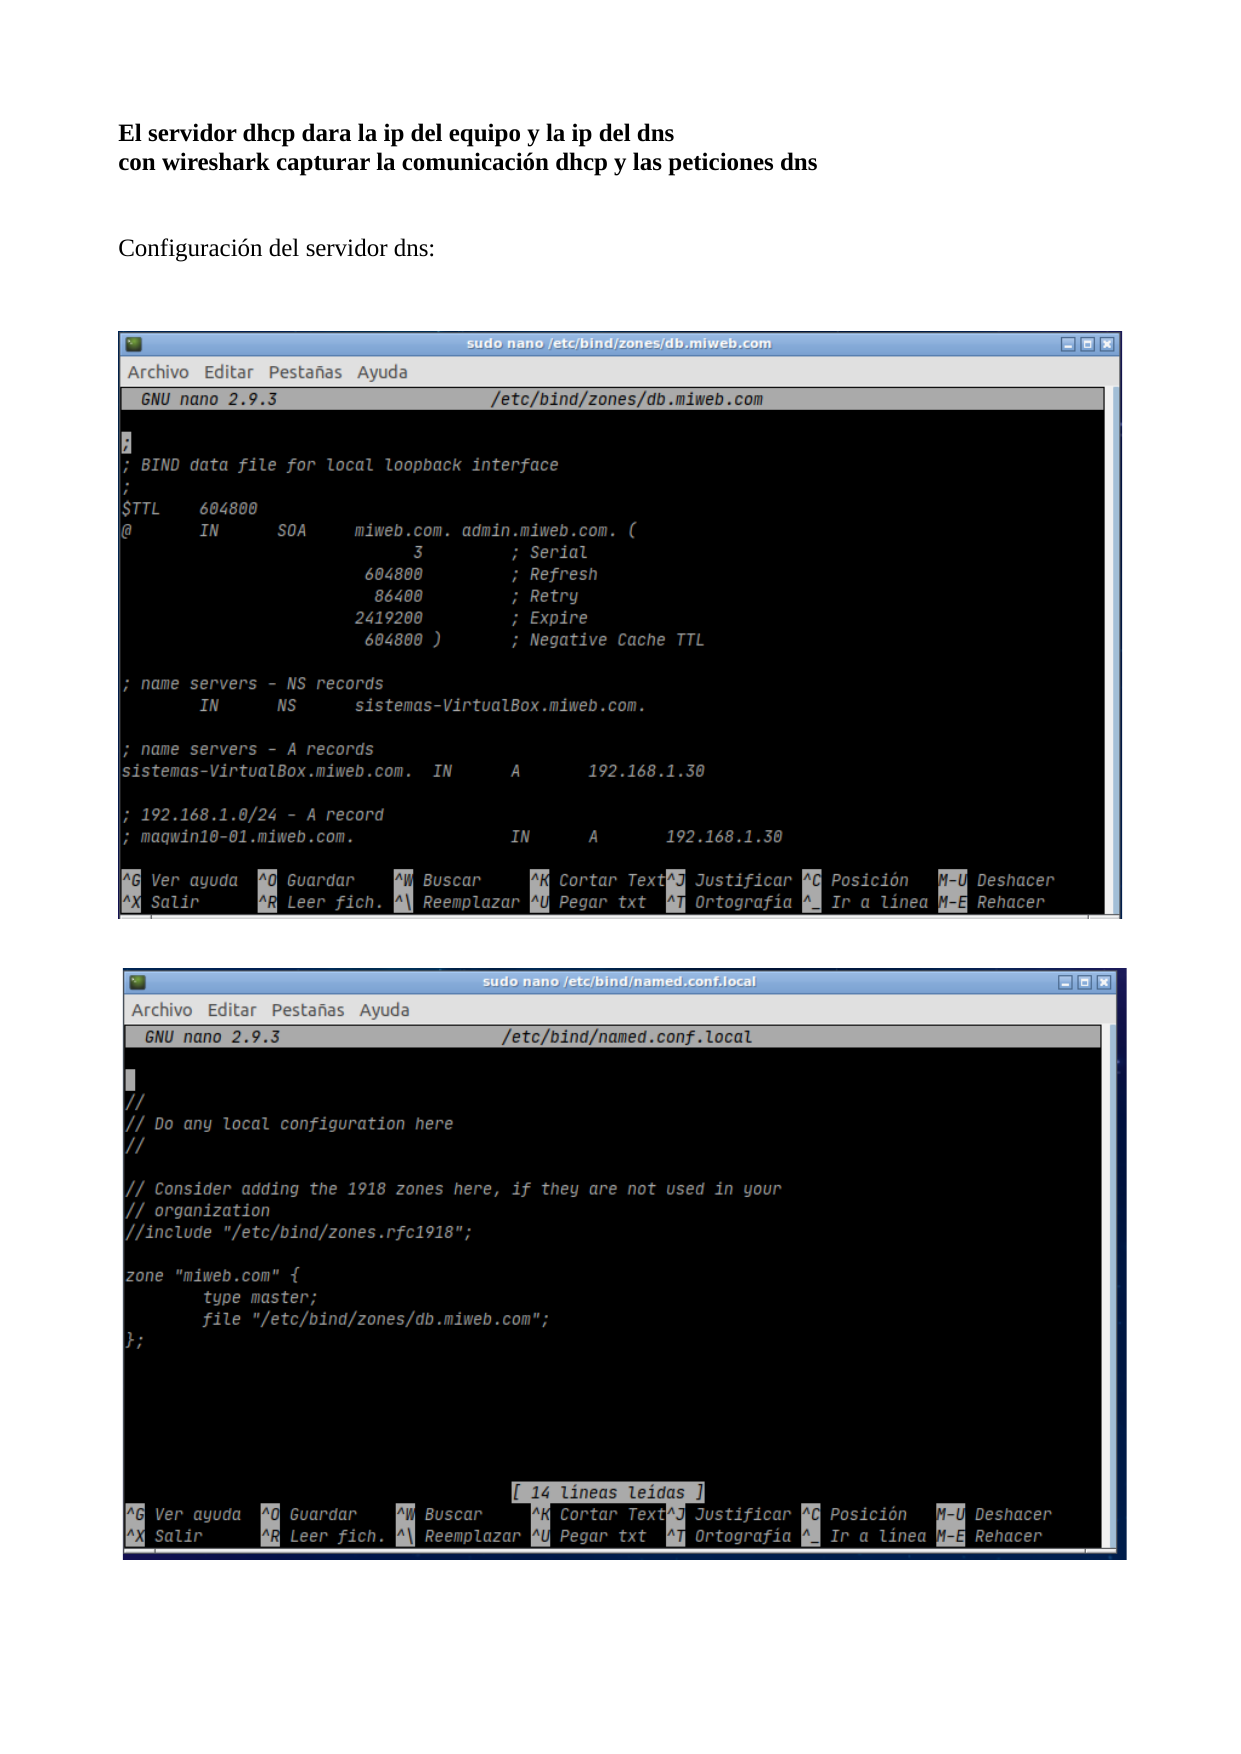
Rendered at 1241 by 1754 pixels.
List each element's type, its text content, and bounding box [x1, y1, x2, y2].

picture [122, 968, 1127, 1560]
text El servidor dhcp dara la ip del equipo y la ip del dns [118, 118, 1122, 147]
text Configuración del servidor dns: [118, 233, 1122, 262]
text con wireshark capturar la comunicación dhcp y las peticiones dns [118, 147, 1122, 176]
picture [118, 331, 1123, 919]
